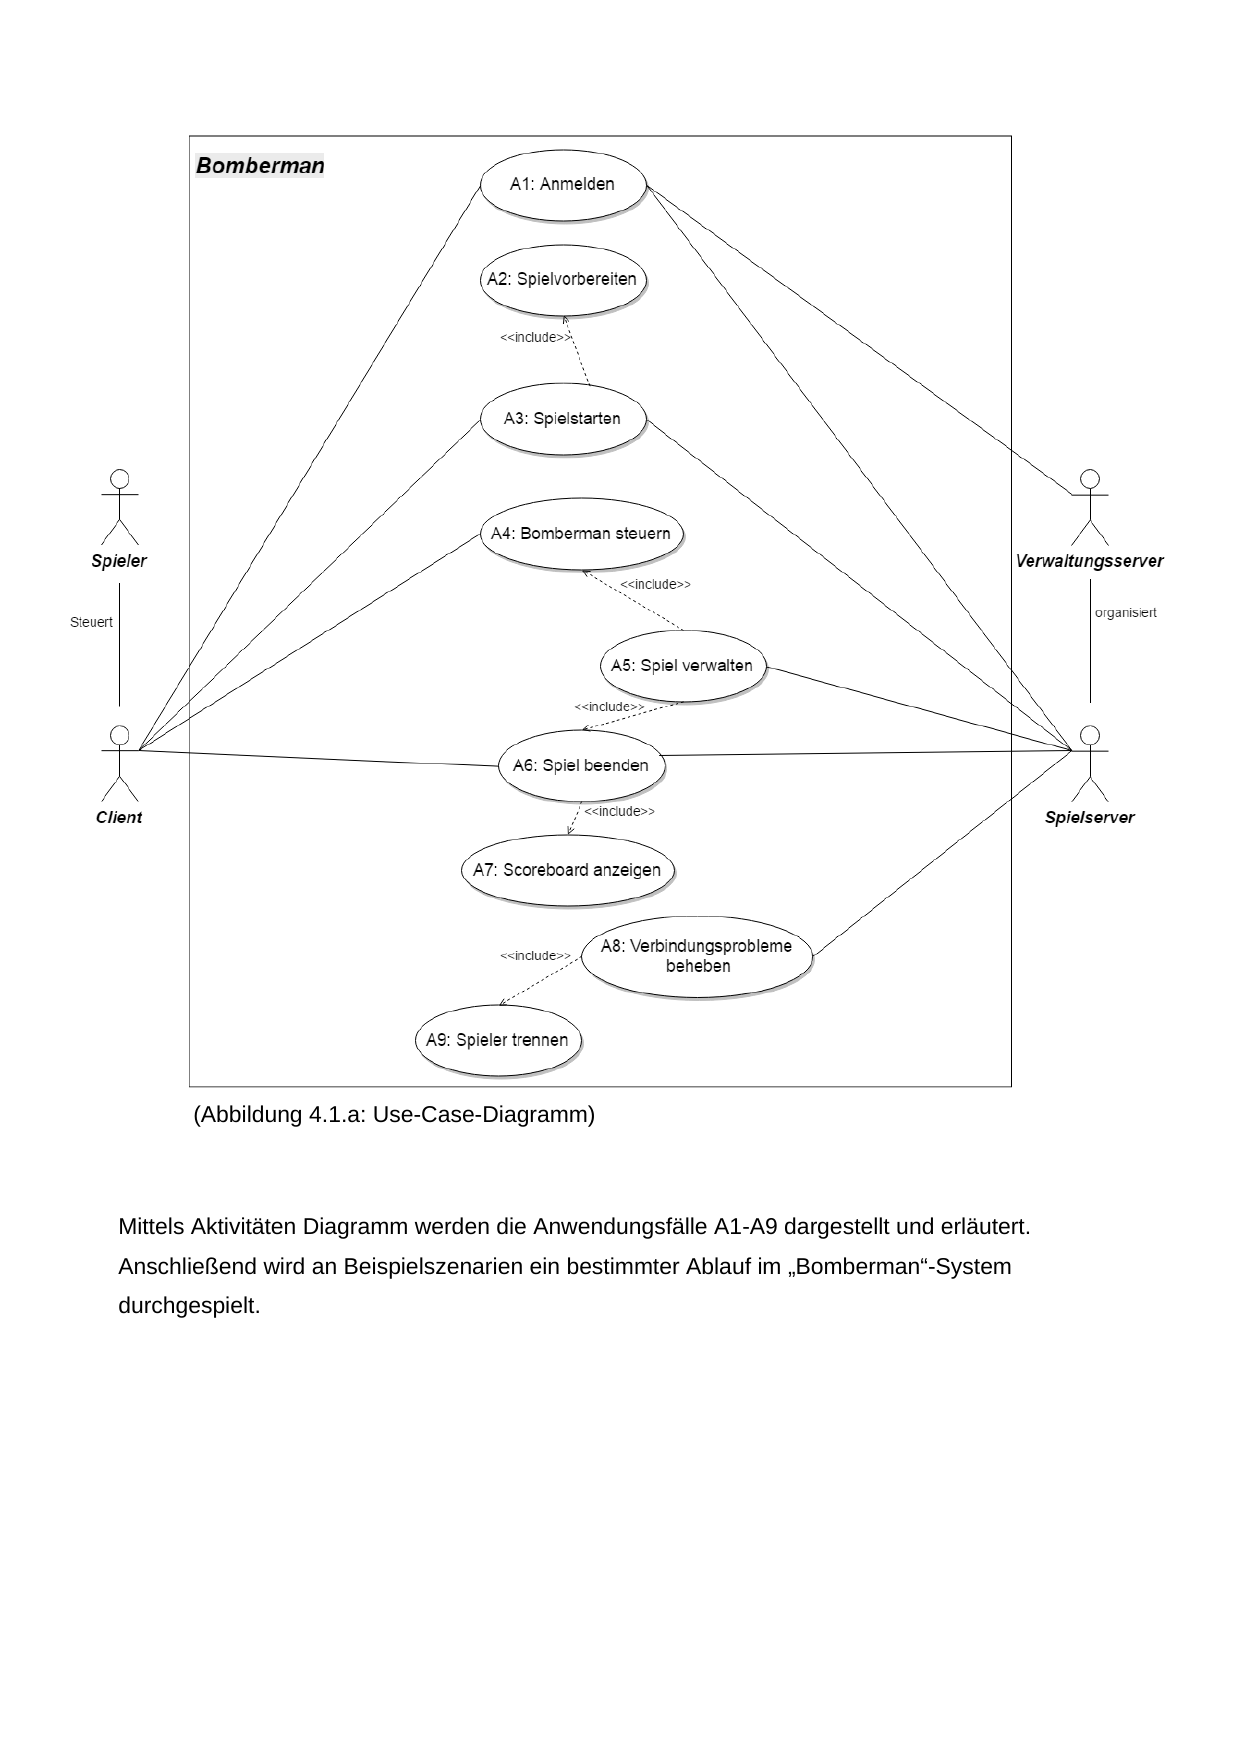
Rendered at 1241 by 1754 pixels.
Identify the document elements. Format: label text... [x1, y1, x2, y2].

text Mittels Aktivitäten Diagramm werden die Anwendungsfälle A1-A9 dargestellt und erläutert. Anschließend wird an Beispielszenarien ein bestimmter Ablauf im „Bomberman“-System durchgespielt. [118, 1213, 1122, 1318]
text (Abbildung 4.1.a: Use-Case-Diagramm) [118, 118, 1122, 1127]
